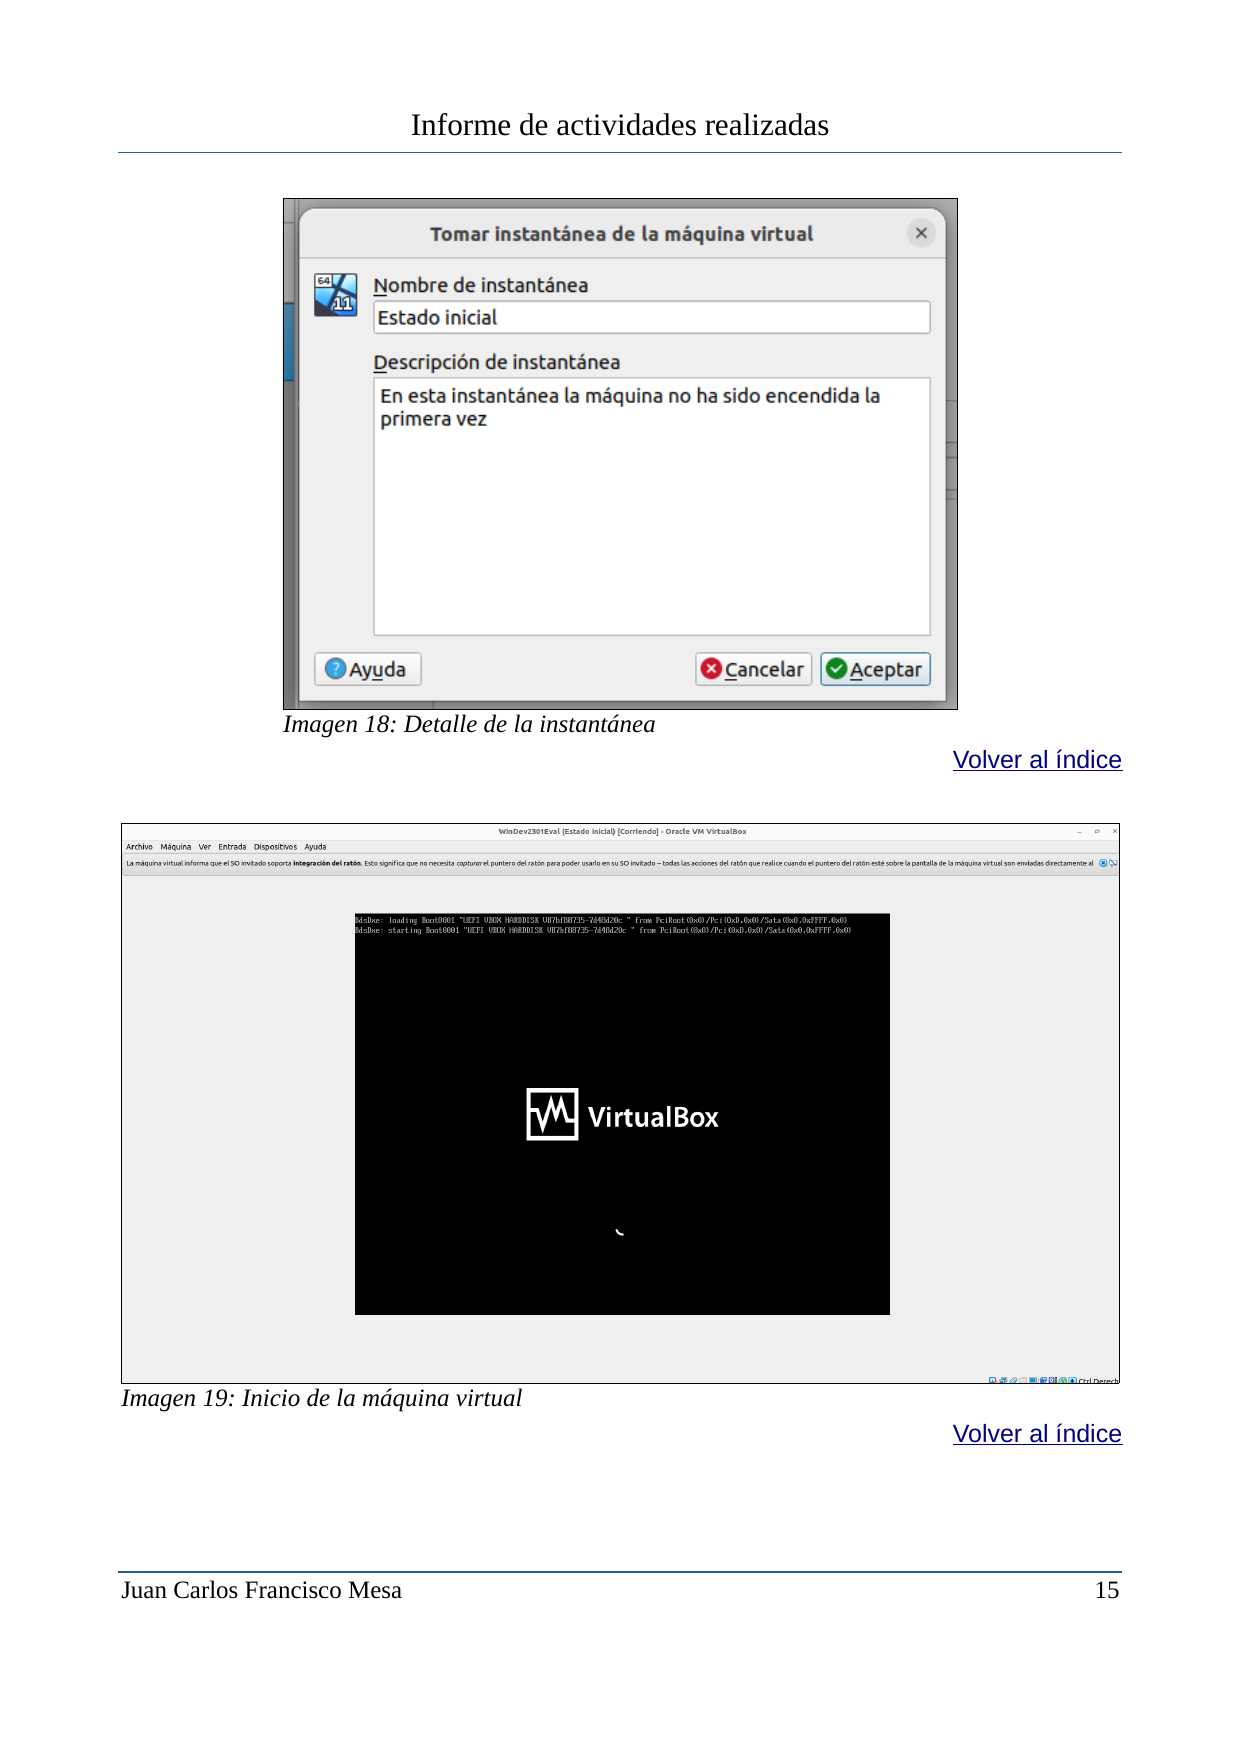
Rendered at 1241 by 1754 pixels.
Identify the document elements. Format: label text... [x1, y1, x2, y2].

text Volver al índice [118, 183, 1122, 773]
text Imagen 19: Inicio de la máquina virtual [121, 1384, 1119, 1411]
text Volver al índice [118, 792, 1122, 1447]
picture [284, 199, 957, 709]
text Imagen 18: Detalle de la instantánea [283, 710, 957, 738]
picture [122, 824, 1119, 1383]
